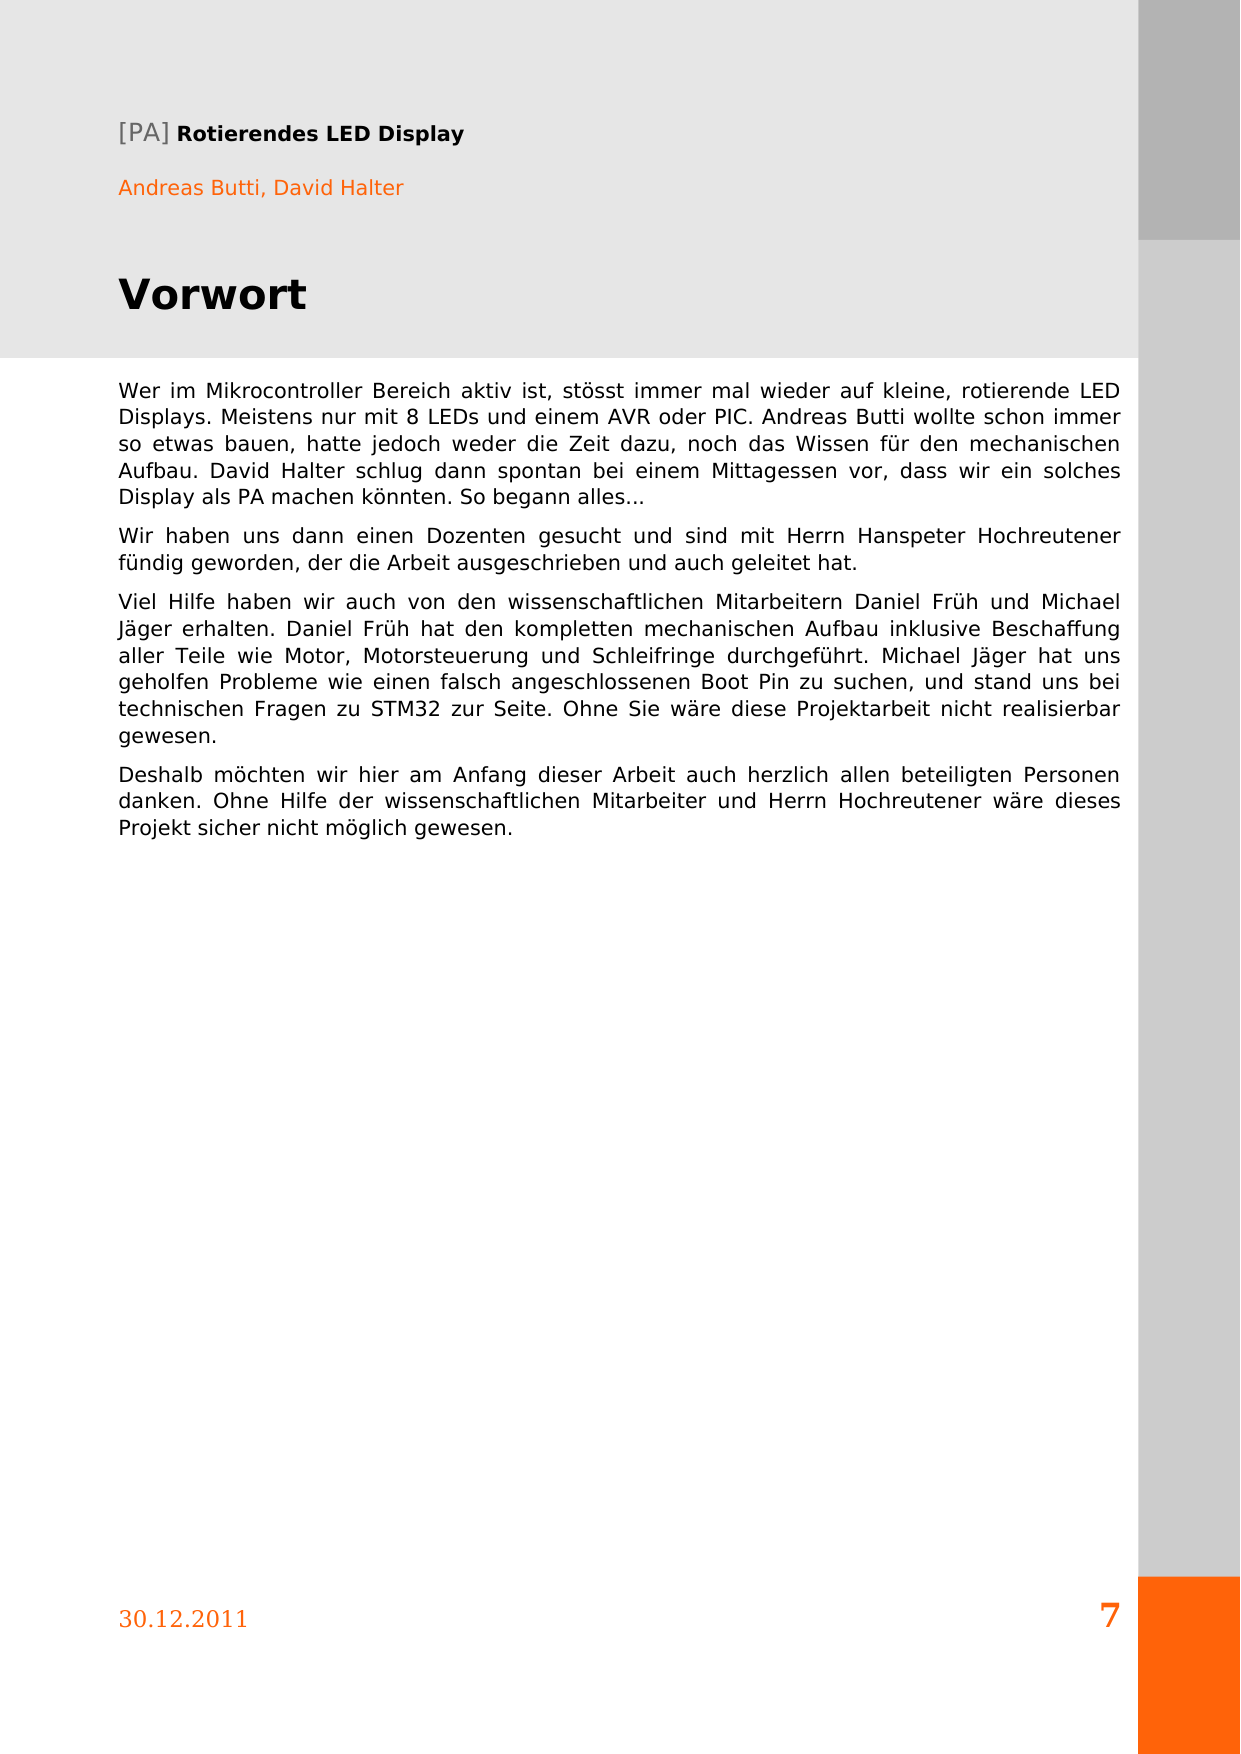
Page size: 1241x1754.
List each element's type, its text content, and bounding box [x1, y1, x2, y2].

text Deshalb möchten wir hier am Anfang dieser Arbeit auch herzlich allen beteiligten Personen danken. Ohne Hilfe der wissenschaftlichen Mitarbeiter und Herrn Hochreutener wäre dieses Projekt sicher nicht möglich gewesen. [118, 763, 1122, 840]
text Wer im Mikrocontroller Bereich aktiv ist, stösst immer mal wieder auf kleine, rotierende LED Displays. Meistens nur mit 8 LEDs und einem AVR oder PIC. Andreas Butti wollte schon immer so etwas bauen, hatte jedoch weder die Zeit dazu, noch das Wissen für den mechanischen Aufbau. David Halter schlug dann spontan bei einem Mittagessen vor, dass wir ein solches Display als PA machen könnten. So begann alles... [118, 379, 1122, 509]
text Viel Hilfe haben wir auch von den wissenschaftlichen Mitarbeitern Daniel Früh und Michael Jäger erhalten. Daniel Früh hat den kompletten mechanischen Aufbau inklusive Beschaffung aller Teile wie Motor, Motorsteuerung und Schleifringe durchgeführt. Michael Jäger hat uns geholfen Probleme wie einen falsch angeschlossenen Boot Pin zu suchen, und stand uns bei technischen Fragen zu STM32 zur Seite. Ohne Sie wäre diese Projektarbeit nicht realisierbar gewesen. [118, 590, 1122, 748]
text Wir haben uns dann einen Dozenten gesucht und sind mit Herrn Hanspeter Hochreutener fündig geworden, der die Arbeit ausgeschrieben und auch geleitet hat. [118, 524, 1122, 575]
